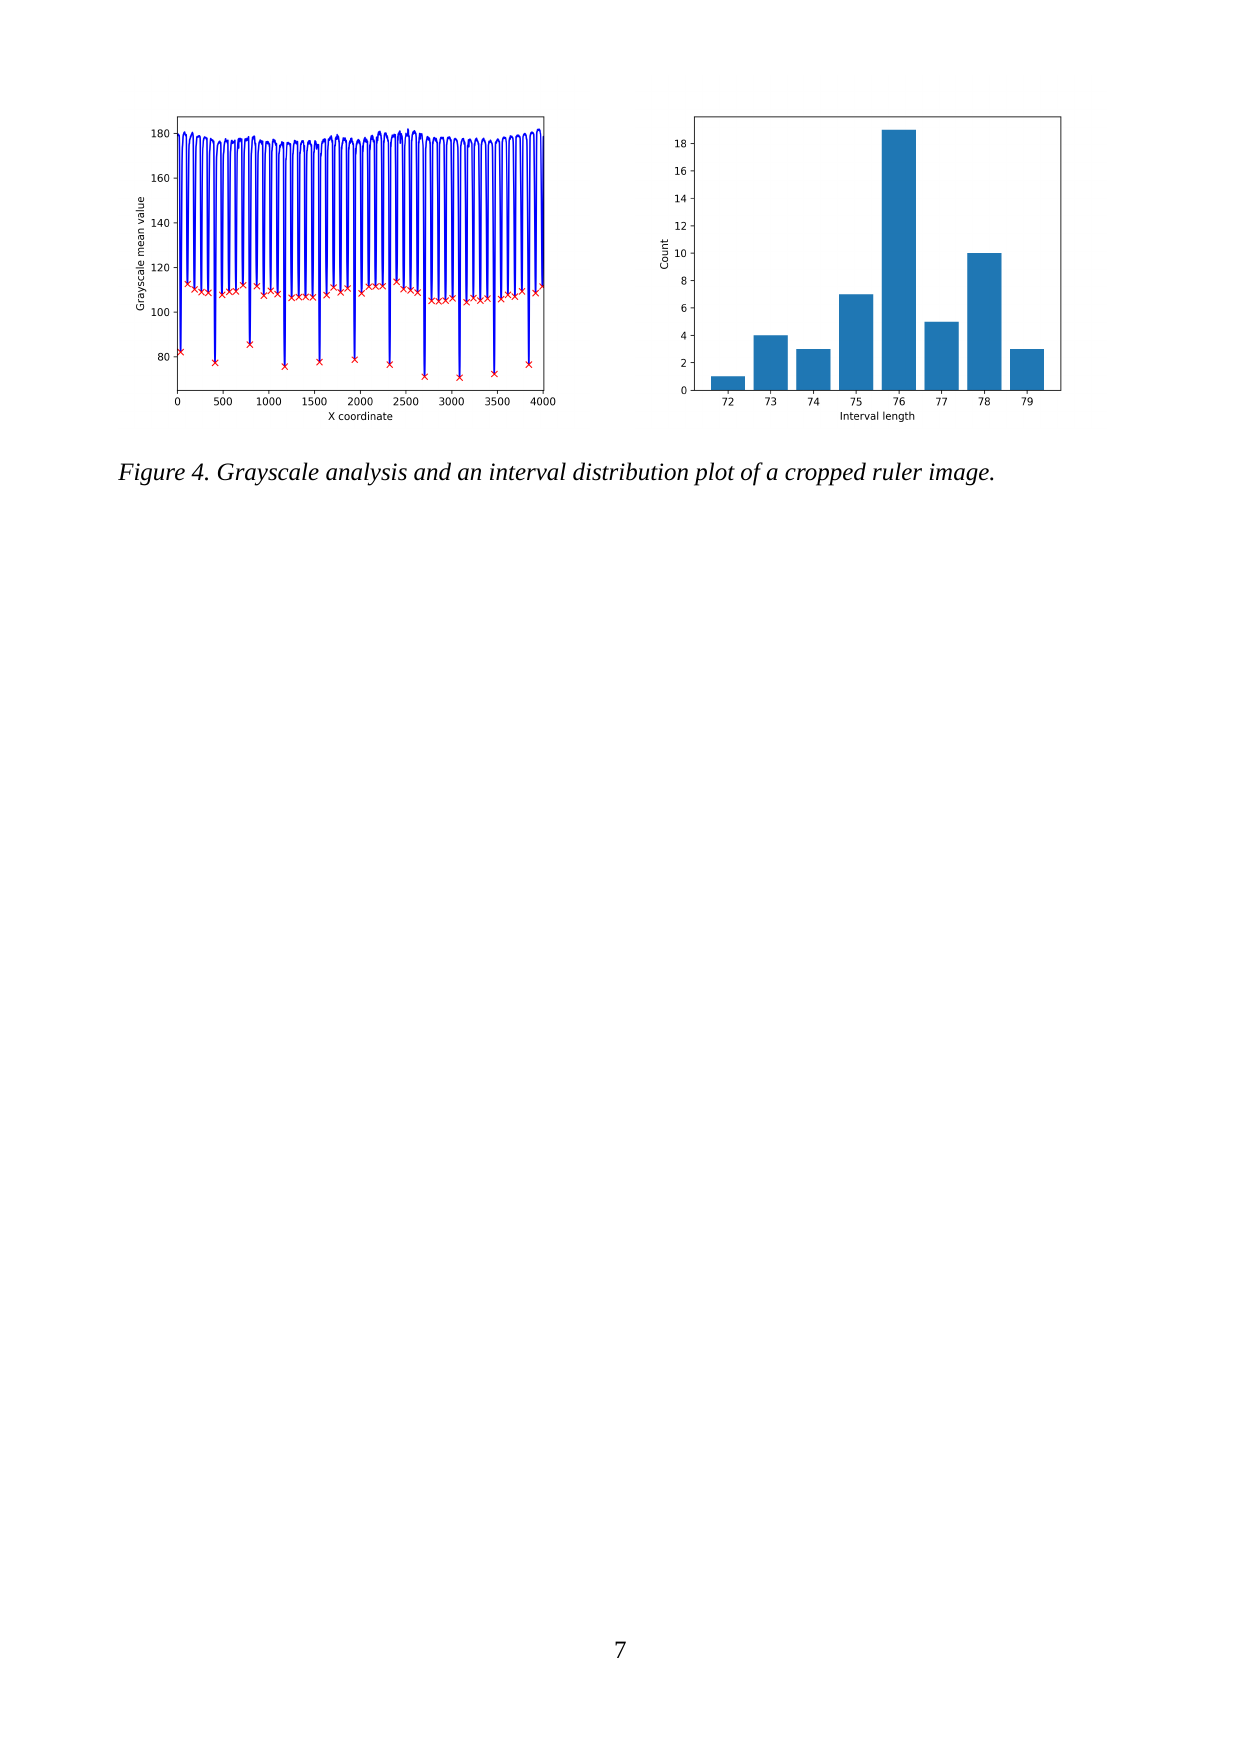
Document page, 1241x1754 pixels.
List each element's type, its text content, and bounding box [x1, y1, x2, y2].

text Figure 4. Grayscale analysis and an interval distribution plot of a cropped ruler image. [118, 457, 1122, 486]
picture [635, 75, 1108, 429]
picture [118, 75, 591, 429]
